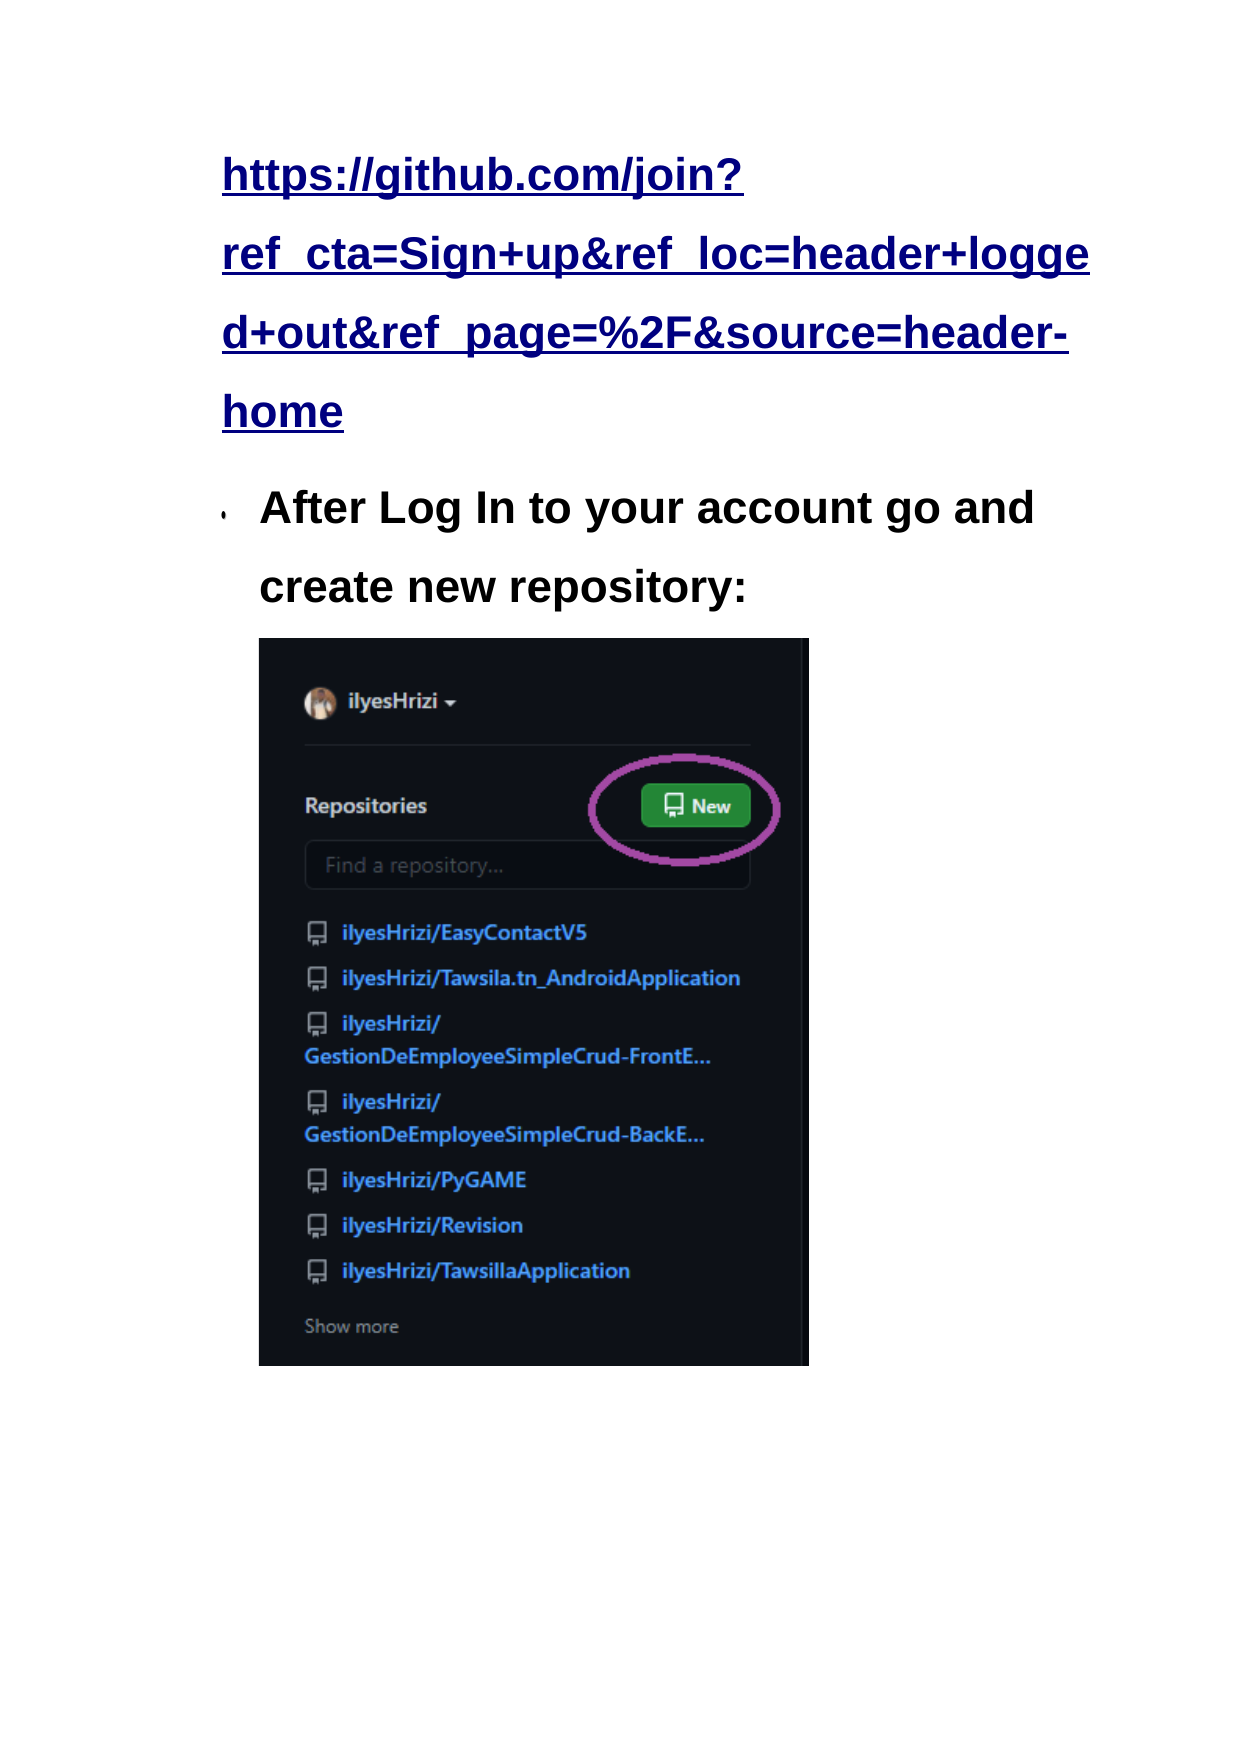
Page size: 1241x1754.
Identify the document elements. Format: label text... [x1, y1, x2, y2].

list After Log In to your account go and create new repository: [221, 481, 1093, 1365]
text https://github.com/join?ref_cta=Sign+up&ref_loc=header+logged+out&ref_page=%2F&source=header-home [221, 148, 1093, 437]
